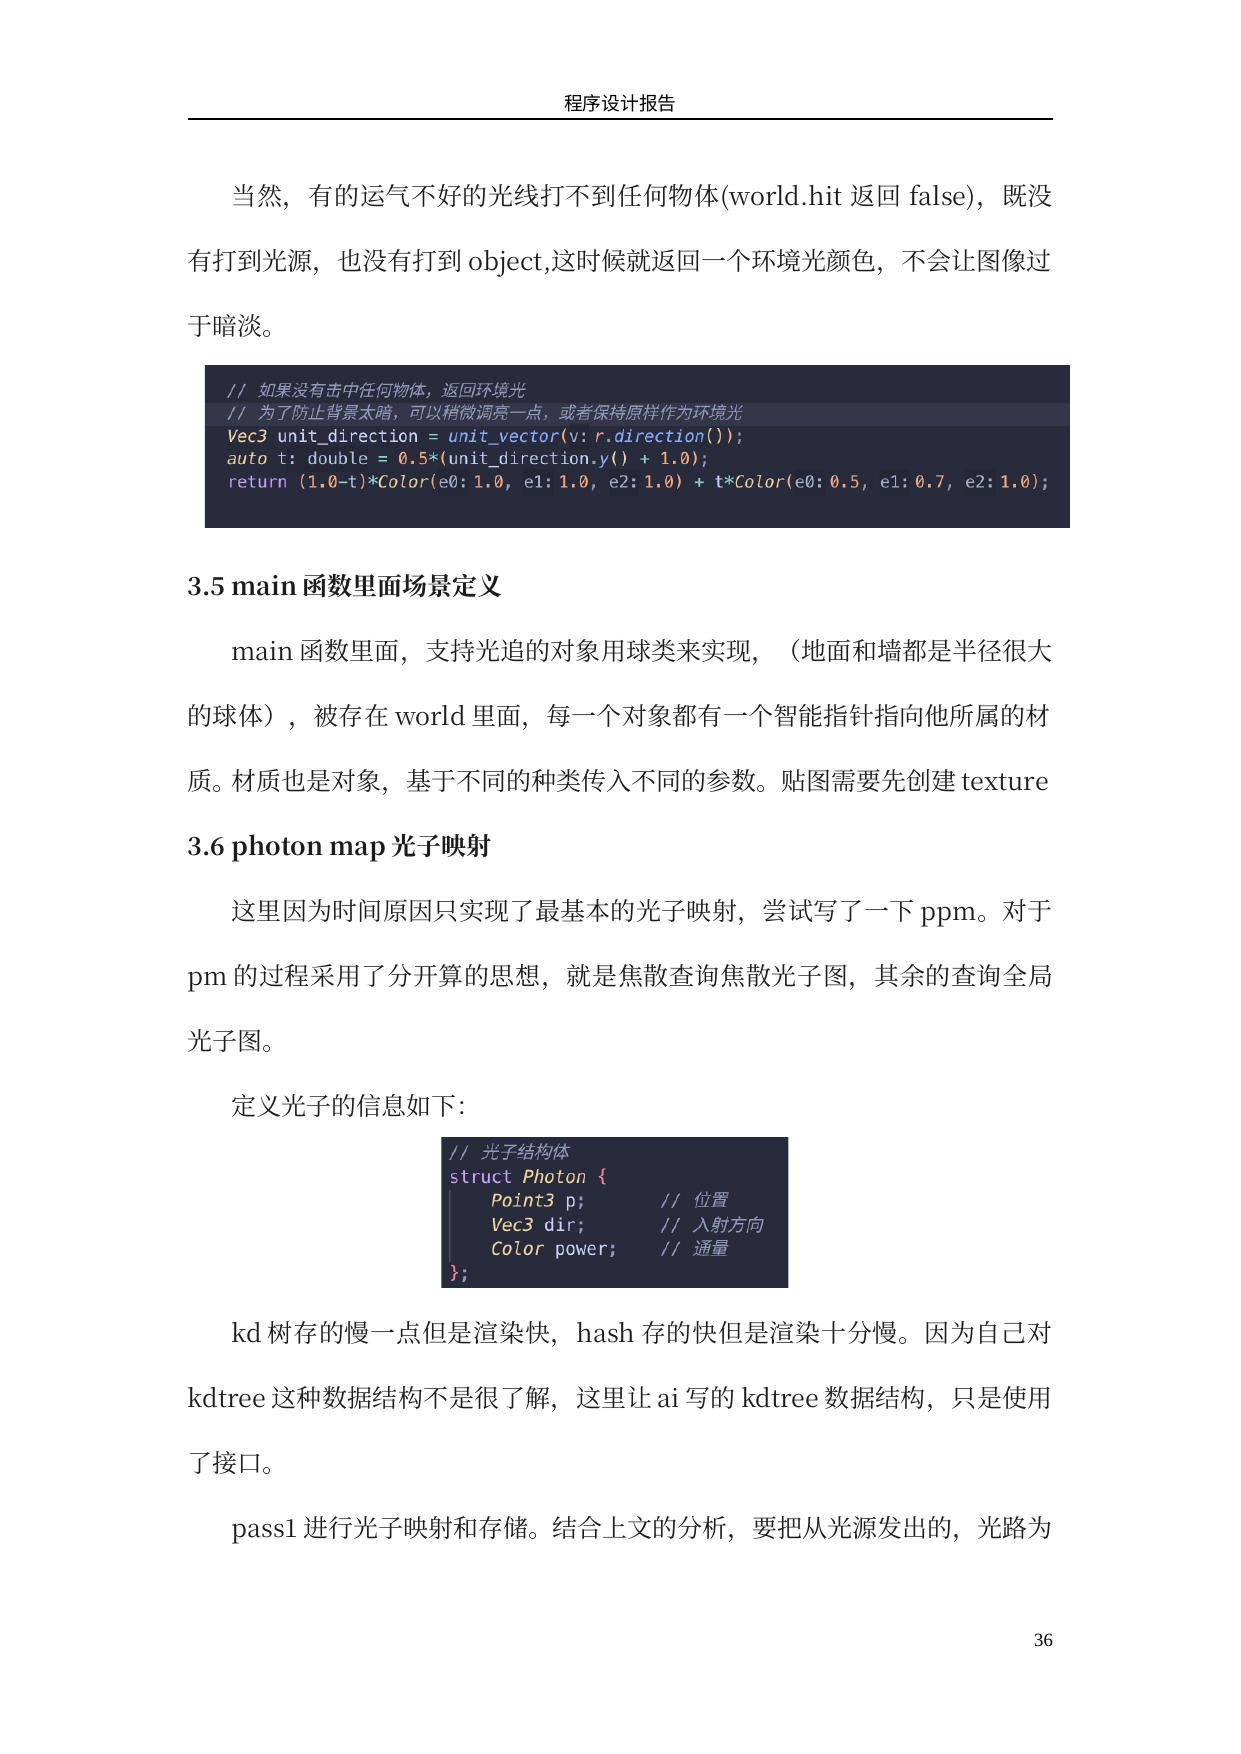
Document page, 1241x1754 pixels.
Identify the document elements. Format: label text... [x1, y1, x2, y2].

text 定义光子的信息如下： [187, 1072, 1053, 1137]
text pass1进行光子映射和存储。结合上文的分析，要把从光源发出的，光路为 [187, 1494, 1053, 1559]
text 3.5 main函数里面场景定义 [187, 357, 1053, 617]
text 3.6 photon map光子映射 [187, 812, 1053, 877]
text kd树存的慢一点但是渲染快，hash存的快但是渲染十分慢。因为自己对kdtree这种数据结构不是很了解，这里让ai写的kdtree数据结构，只是使用了接口。 [187, 1137, 1053, 1494]
picture [204, 365, 1070, 528]
text 这里因为时间原因只实现了最基本的光子映射，尝试写了一下ppm。对于pm的过程采用了分开算的思想，就是焦散查询焦散光子图，其余的查询全局光子图。 [187, 877, 1053, 1072]
text 当然，有的运气不好的光线打不到任何物体(world.hit 返回 false)，既没有打到光源，也没有打到object,这时候就返回一个环境光颜色，不会让图像过于暗淡。 [187, 162, 1053, 357]
picture [441, 1137, 789, 1288]
text main函数里面，支持光追的对象用球类来实现，（地面和墙都是半径很大的球体），被存在world里面，每一个对象都有一个智能指针指向他所属的材质。 材质也是对象，基于不同的种类传入不同的参数。贴图需要先创建texture [187, 617, 1053, 812]
